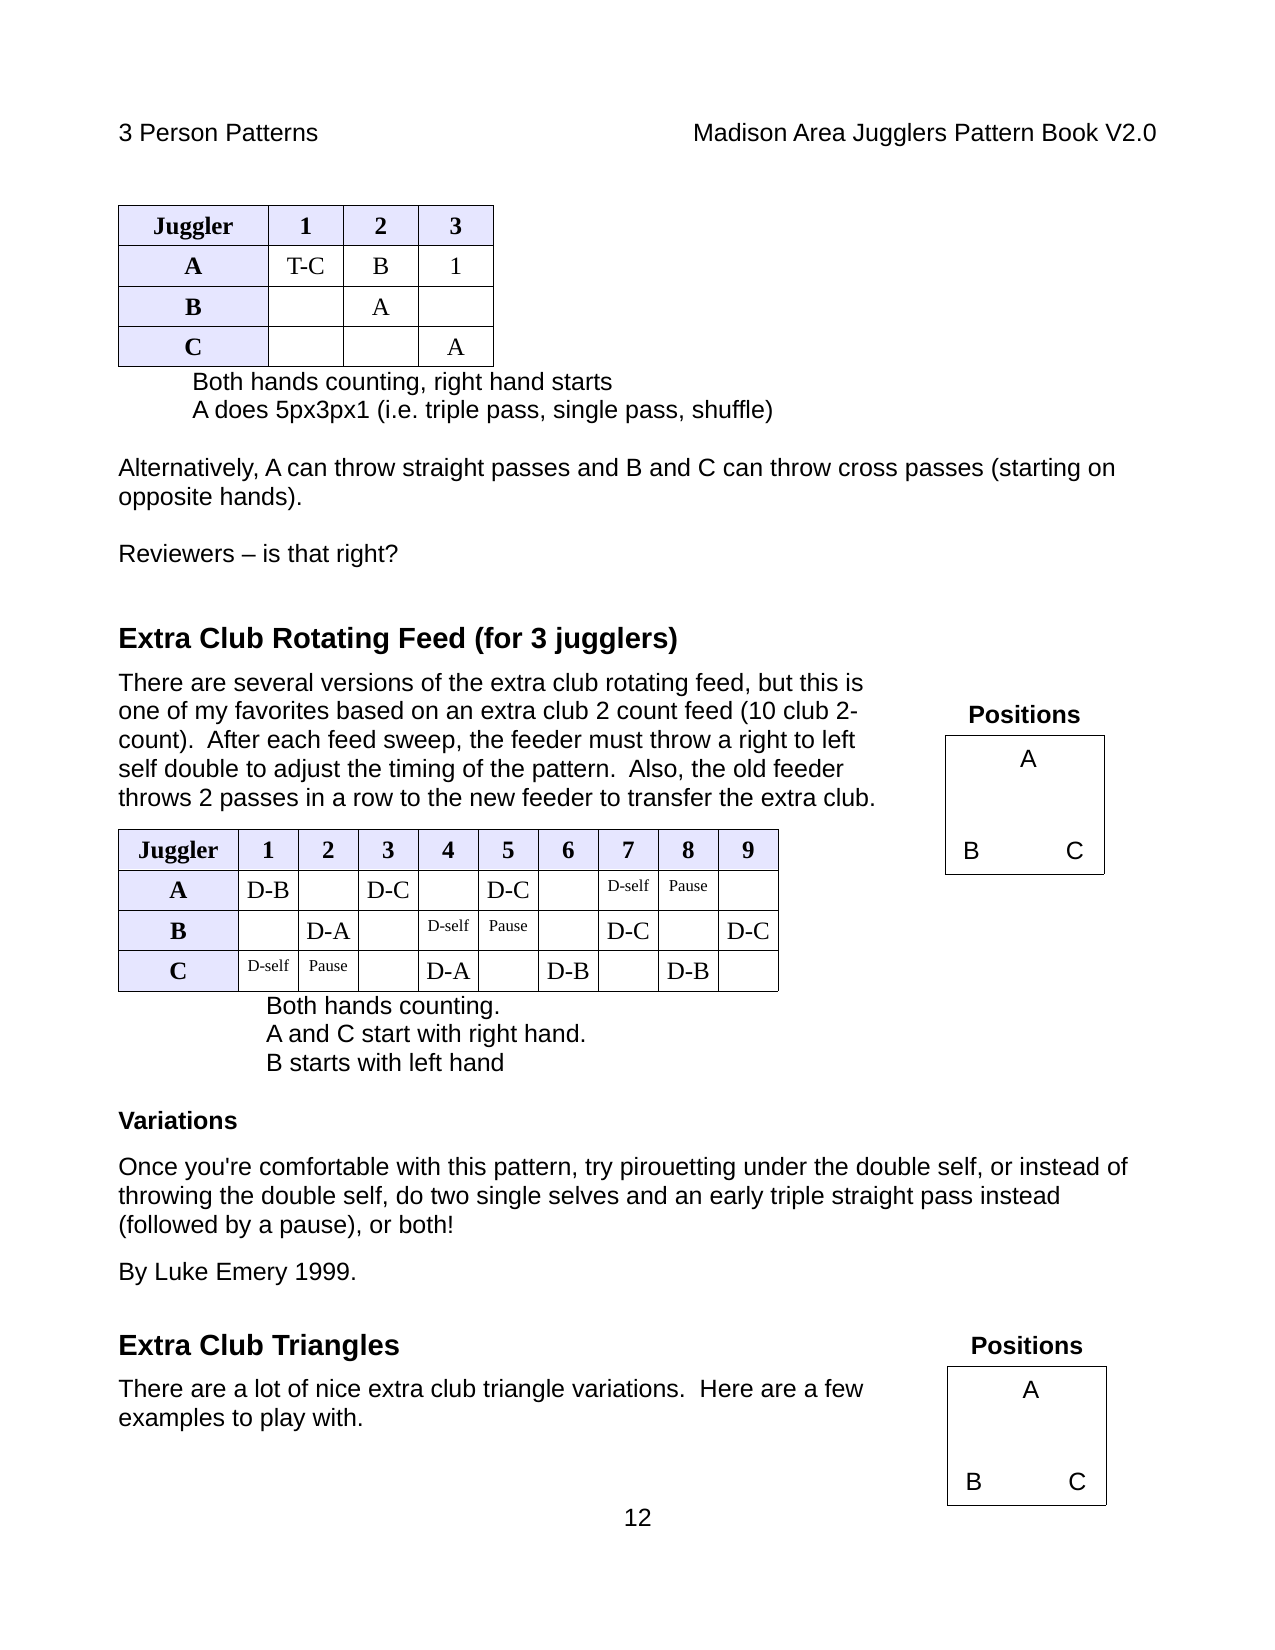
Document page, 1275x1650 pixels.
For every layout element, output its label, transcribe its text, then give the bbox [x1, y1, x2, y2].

table_cell C [1050, 1459, 1106, 1505]
table_cell D-self [419, 911, 478, 950]
table_cell [359, 911, 418, 950]
table_header 7 [599, 830, 658, 869]
table_cell C [119, 327, 268, 366]
table_cell C [119, 951, 238, 991]
table_cell 1 [419, 246, 493, 286]
table_cell B [119, 287, 268, 326]
table_header 5 [479, 830, 538, 869]
table_cell D-B [659, 951, 718, 991]
table_cell [999, 1412, 1050, 1458]
table_cell D-A [419, 951, 478, 991]
text There are several versions of the extra club rotating feed, but this is one of my favorites based on an extra club 2 count feed (10 club 2-count). After each feed sweep, the feeder must throw a right to left self double to adjust the timing of the pattern. Also, the old feeder throws 2 passes in a row to the new feeder to transfer the extra club. [118, 667, 1157, 936]
text There are a lot of nice extra club triangle variations. Here are a few examples to play with. [118, 1374, 913, 1432]
table_header 2 [344, 206, 418, 245]
table_cell [344, 327, 418, 366]
table_cell [299, 871, 358, 910]
table_header 1 [239, 830, 298, 869]
table_cell [719, 951, 778, 991]
table_cell C [1048, 828, 1104, 874]
table_cell [946, 736, 996, 781]
table_cell [479, 951, 538, 991]
table_cell [239, 911, 298, 950]
table_cell Pause [659, 871, 718, 910]
table_cell [539, 871, 598, 910]
table_cell T-C [269, 246, 343, 286]
text Alternatively, A can throw straight passes and B and C can throw cross passes (starting on opposite hands). [118, 453, 1157, 510]
table_header 4 [419, 830, 478, 869]
table_cell B [119, 911, 238, 950]
text A and C start with right hand. [266, 1019, 1157, 1048]
table_cell D-self [599, 871, 658, 910]
table_cell Pause [479, 911, 538, 950]
table_cell D-A [299, 911, 358, 950]
table_header 8 [659, 830, 718, 869]
table_cell D-self [239, 951, 298, 991]
subtitle Extra Club Triangles [118, 1326, 1157, 1541]
table_cell D-C [479, 871, 538, 910]
table_cell B [344, 246, 418, 286]
table_cell [359, 951, 418, 991]
table_cell A [999, 1367, 1050, 1412]
subtitle Extra Club Rotating Feed (for 3 jugglers) [118, 621, 1157, 655]
table_cell D-B [539, 951, 598, 991]
table_cell [1048, 781, 1104, 828]
table_cell [1050, 1412, 1106, 1458]
table_cell A [419, 327, 493, 366]
table_header 3 [359, 830, 418, 869]
text Reviewers – is that right? [118, 539, 1157, 568]
text Once you're comfortable with this pattern, try pirouetting under the double self, or instead of throwing the double self, do two single selves and an early triple straight pass instead (followed by a pause), or both! [118, 1152, 1157, 1239]
table_cell [1050, 1367, 1106, 1412]
table_cell D-C [599, 911, 658, 950]
table_header 1 [269, 206, 343, 245]
table_cell A [119, 246, 268, 286]
text B starts with left hand [266, 1048, 1157, 1077]
table_cell [419, 871, 478, 910]
table_cell [269, 327, 343, 366]
table_header Positions [945, 695, 1104, 735]
table_cell Pause [299, 951, 358, 991]
table_cell A [344, 287, 418, 326]
table_header 2 [299, 830, 358, 869]
table_cell [1048, 736, 1104, 781]
table_header 6 [539, 830, 598, 869]
text Both hands counting, right hand starts [118, 366, 1157, 395]
table_header Juggler [119, 830, 238, 869]
table_cell [269, 287, 343, 326]
table_cell [996, 781, 1048, 828]
table_cell B [948, 1459, 999, 1505]
text A does 5px3px1 (i.e. triple pass, single pass, shuffle) [118, 395, 1157, 424]
table_header Juggler [119, 206, 268, 245]
table_cell [419, 287, 493, 326]
table_cell [599, 951, 658, 991]
table_cell B [946, 828, 996, 874]
table_cell D-C [719, 911, 778, 950]
table_cell [659, 911, 718, 950]
table_cell [948, 1367, 999, 1412]
table_header Positions [947, 1326, 1106, 1366]
table_cell [946, 781, 996, 828]
text Variations [118, 1106, 1157, 1134]
table_cell A [996, 736, 1048, 781]
table_cell [539, 911, 598, 950]
table_cell [719, 871, 778, 910]
text Both hands counting. [266, 991, 1157, 1019]
table_cell [996, 828, 1048, 874]
table_cell [999, 1459, 1050, 1505]
text By Luke Emery 1999. [118, 1257, 1157, 1285]
table_cell D-C [359, 871, 418, 910]
table_header 3 [419, 206, 493, 245]
table_cell D-B [239, 871, 298, 910]
table_header 9 [719, 830, 778, 869]
table_cell [948, 1412, 999, 1458]
table_cell A [119, 871, 238, 910]
